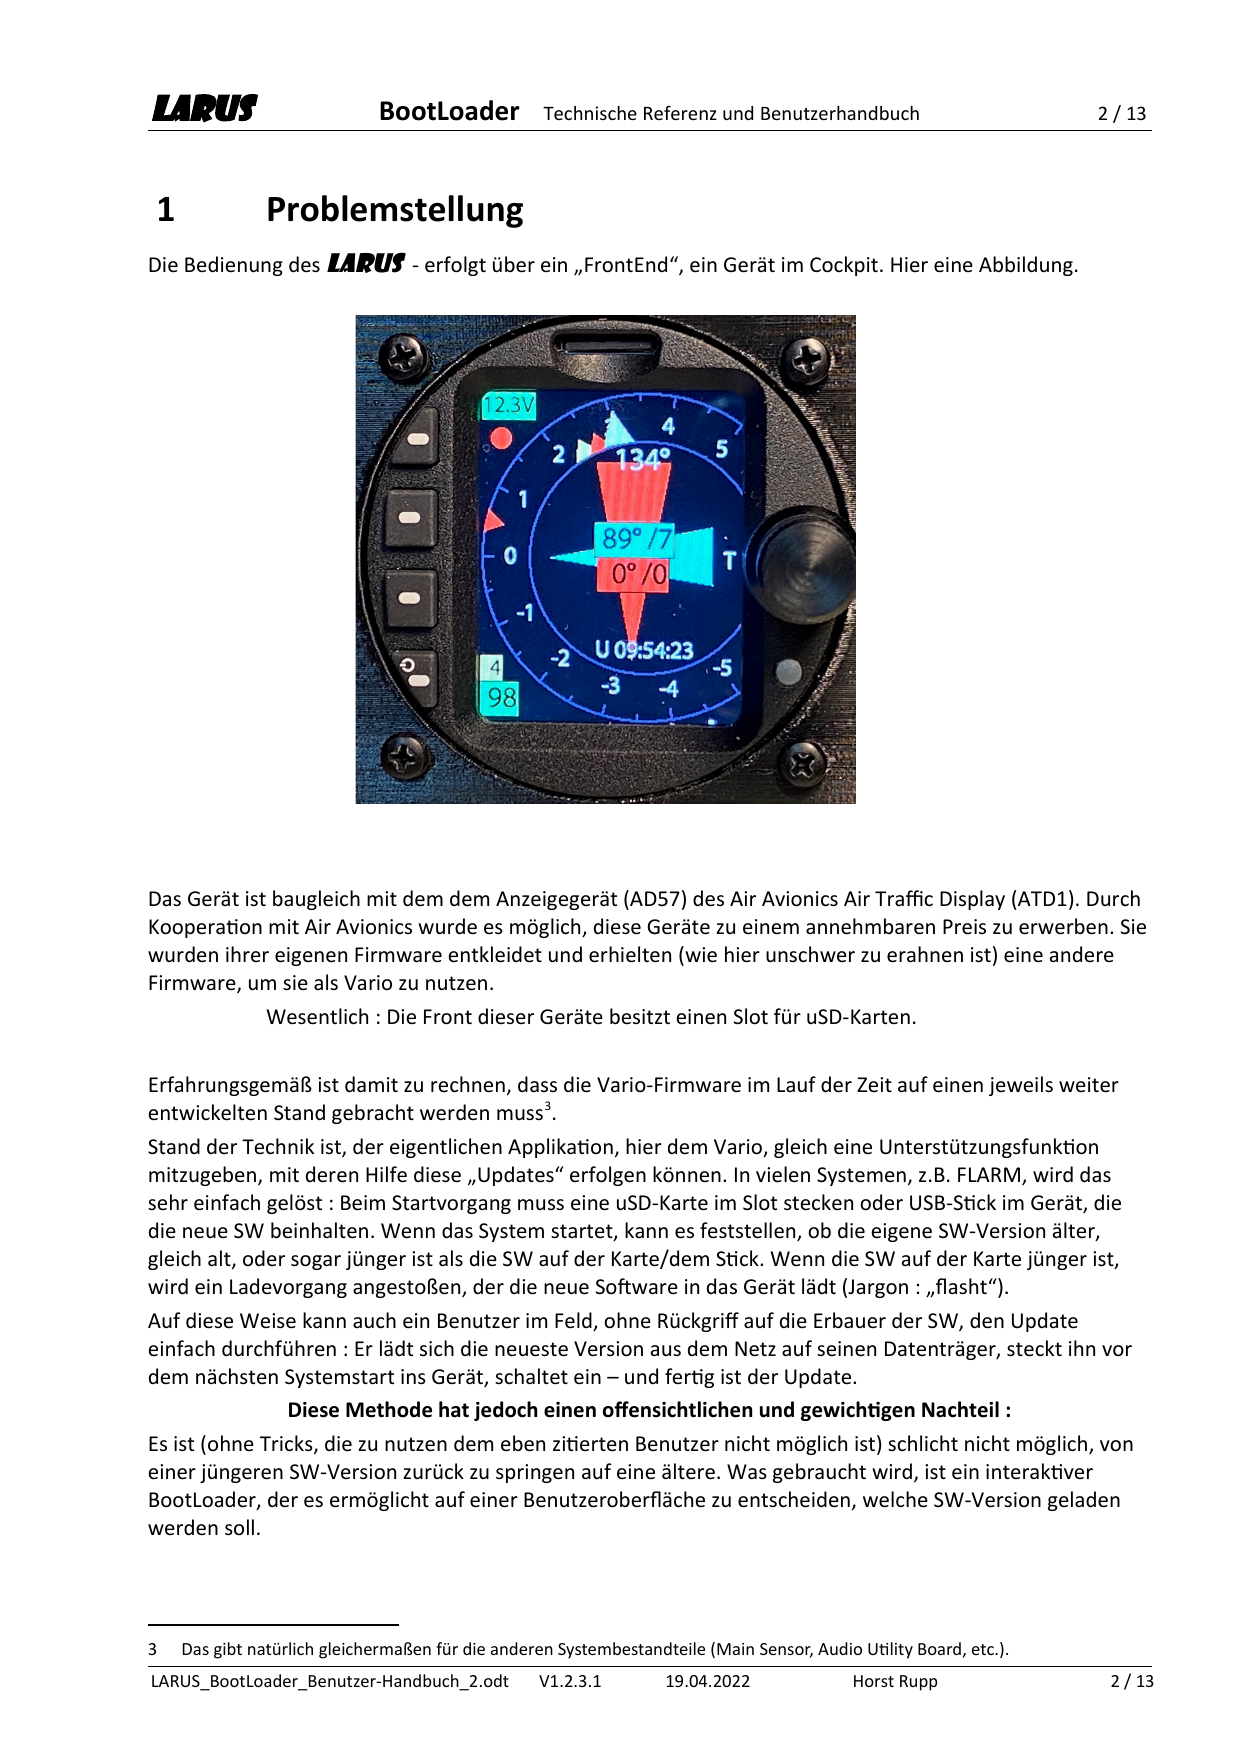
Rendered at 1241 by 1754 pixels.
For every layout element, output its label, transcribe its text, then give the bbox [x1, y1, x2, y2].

text Es ist (ohne Tricks, die zu nutzen dem eben zitierten Benutzer nicht möglich ist) schlicht nicht möglich, von einer jüngeren SW-Version zurück zu springen auf eine ältere. Was gebraucht wird, ist ein interaktiver BootLoader, der es ermöglicht auf einer Benutzeroberfläche zu entscheiden, welche SW-Version geladen werden soll. [148, 1429, 1152, 1542]
picture [355, 315, 856, 804]
text Das Gerät ist baugleich mit dem dem Anzeigegerät (AD57) des Air Avionics Air Traffic Display (ATD1). Durch Kooperation mit Air Avionics wurde es möglich, diese Geräte zu einem annehmbaren Preis zu erwerben. Sie wurden ihrer eigenen Firmware entkleidet und erhielten (wie hier unschwer zu erahnen ist) eine andere Firmware, um sie als Vario zu nutzen. [148, 884, 1152, 996]
text Erfahrungsgemäß ist damit zu rechnen, dass die Vario-Firmware im Lauf der Zeit auf einen jeweils weiter entwickelten Stand gebracht werden muss. [148, 1070, 1152, 1126]
text Das gibt natürlich gleichermaßen für die anderen Systembestandteile (Main Sensor, Audio Utility Board, etc.). [148, 1637, 1152, 1660]
text Stand der Technik ist, der eigentlichen Applikation, hier dem Vario, gleich eine Unterstützungsfunktion mitzugeben, mit deren Hilfe diese „Updates“ erfolgen können. In vielen Systemen, z.B. FLARM, wird das sehr einfach gelöst : Beim Startvorgang muss eine uSD-Karte im Slot stecken oder USB-Stick im Gerät, die die neue SW beinhalten. Wenn das System startet, kann es feststellen, ob die eigene SW-Version älter, gleich alt, oder sogar jünger ist als die SW auf der Karte/dem Stick. Wenn die SW auf der Karte jünger ist, wird ein Ladevorgang angestoßen, der die neue Software in das Gerät lädt (Jargon : „flasht“). [148, 1132, 1152, 1300]
text Wesentlich : Die Front dieser Geräte besitzt einen Slot für uSD-Karten. [148, 1002, 1152, 1030]
text Diese Methode hat jedoch einen offensichtlichen und gewichtigen Nachteil : [148, 1396, 1152, 1424]
subtitle Problemstellung [148, 185, 1128, 231]
text Auf diese Weise kann auch ein Benutzer im Feld, ohne Rückgriff auf die Erbauer der SW, den Update einfach durchführen : Er lädt sich die neueste Version aus dem Netz auf seinen Datenträger, steckt ihn vor dem nächsten Systemstart ins Gerät, schaltet ein – und fertig ist der Update. [148, 1306, 1152, 1390]
text Die Bedienung des LARUS - erfolgt über ein „FrontEnd“, ein Gerät im Cockpit. Hier eine Abbildung. [148, 247, 1152, 278]
